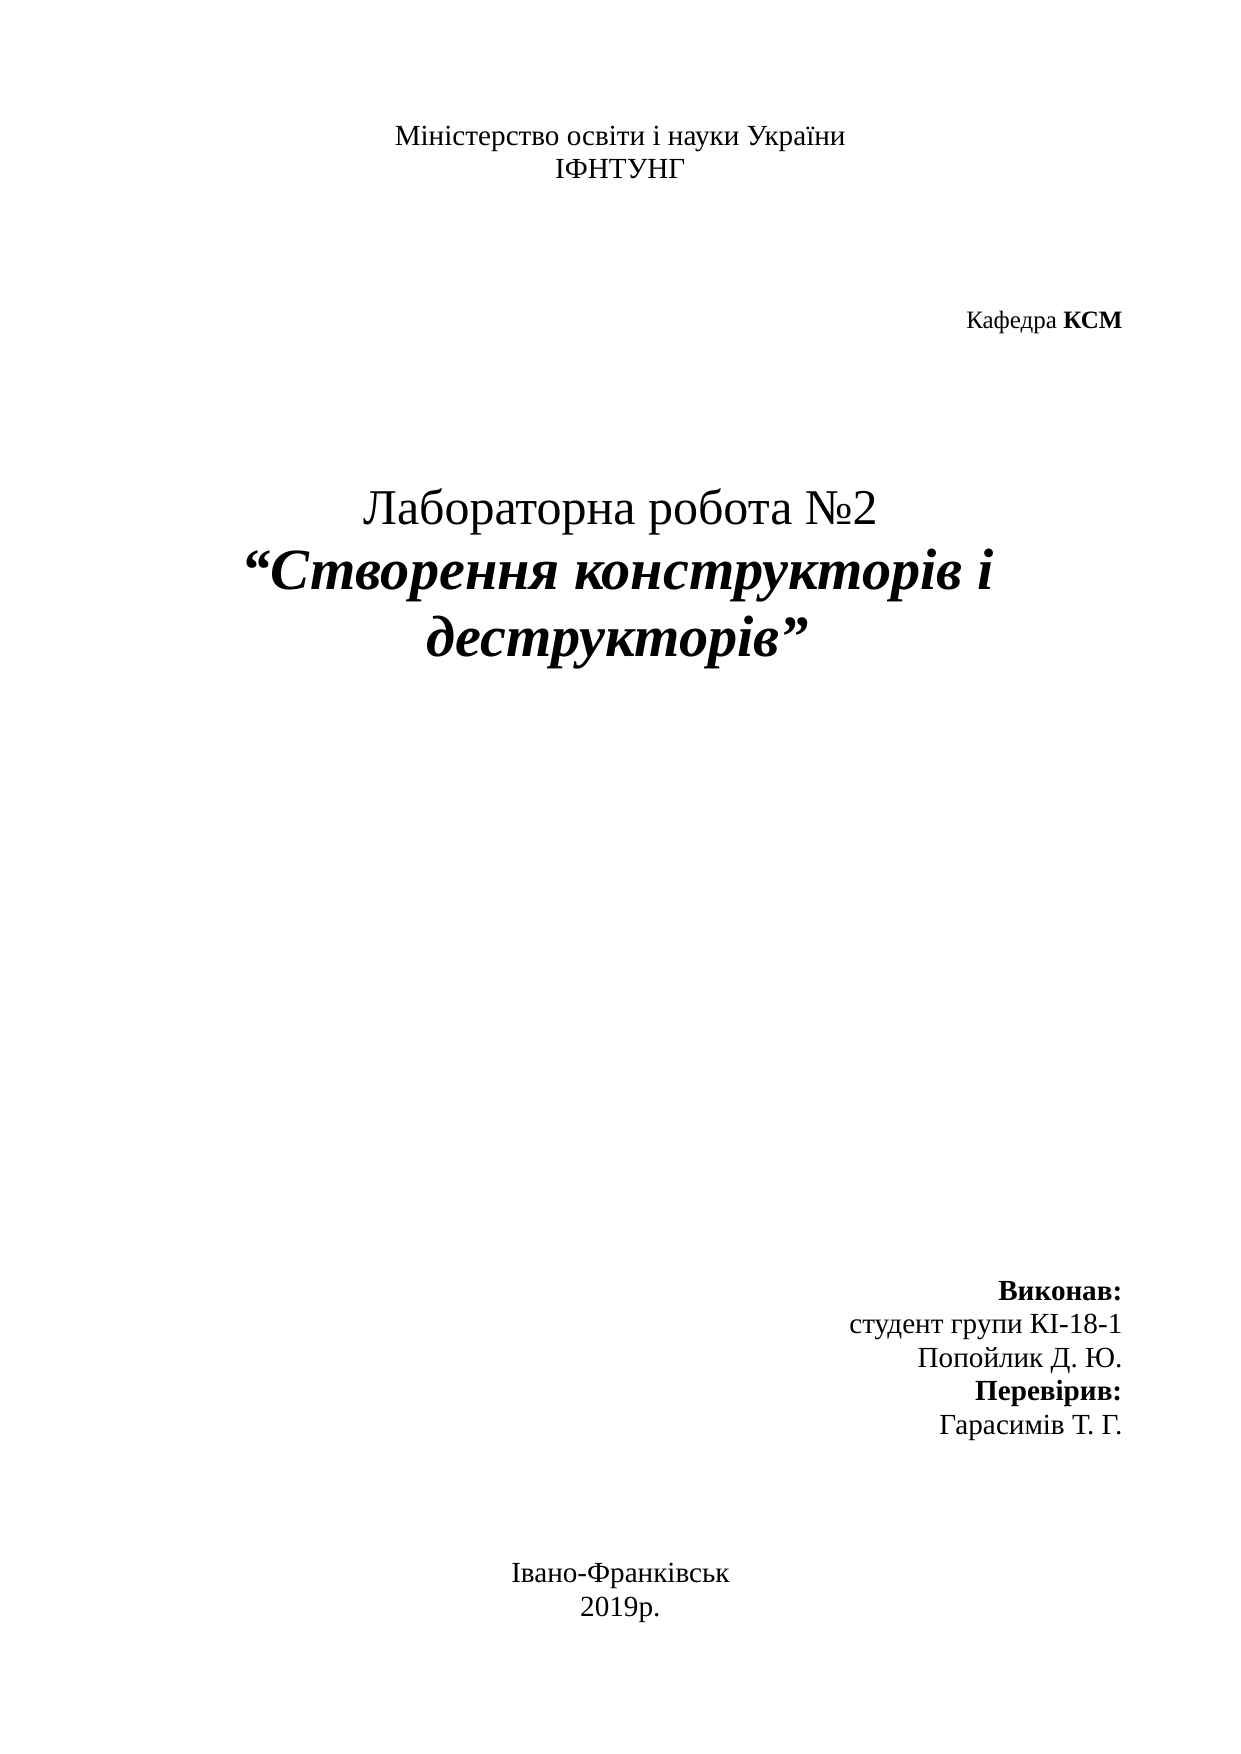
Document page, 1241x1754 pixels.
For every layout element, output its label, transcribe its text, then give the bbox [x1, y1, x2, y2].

text ІФНТУНГ [118, 152, 1122, 185]
text Перевірив: Гарасимів Т. Г. [118, 1373, 1122, 1441]
text Кафедра КСМ [118, 305, 1122, 334]
text “Створення конструкторів і деструкторів” [118, 535, 1122, 669]
text студент групи КІ-18-1 [118, 1306, 1122, 1340]
text Лабораторна робота №2 [118, 477, 1122, 535]
text Івано-Франківськ [118, 1556, 1122, 1589]
text Попойлик Д. Ю. [118, 1340, 1122, 1373]
text Виконав: [118, 1273, 1122, 1306]
text 2019р. [118, 1589, 1122, 1623]
text Міністерство освіти і науки України [118, 118, 1122, 152]
